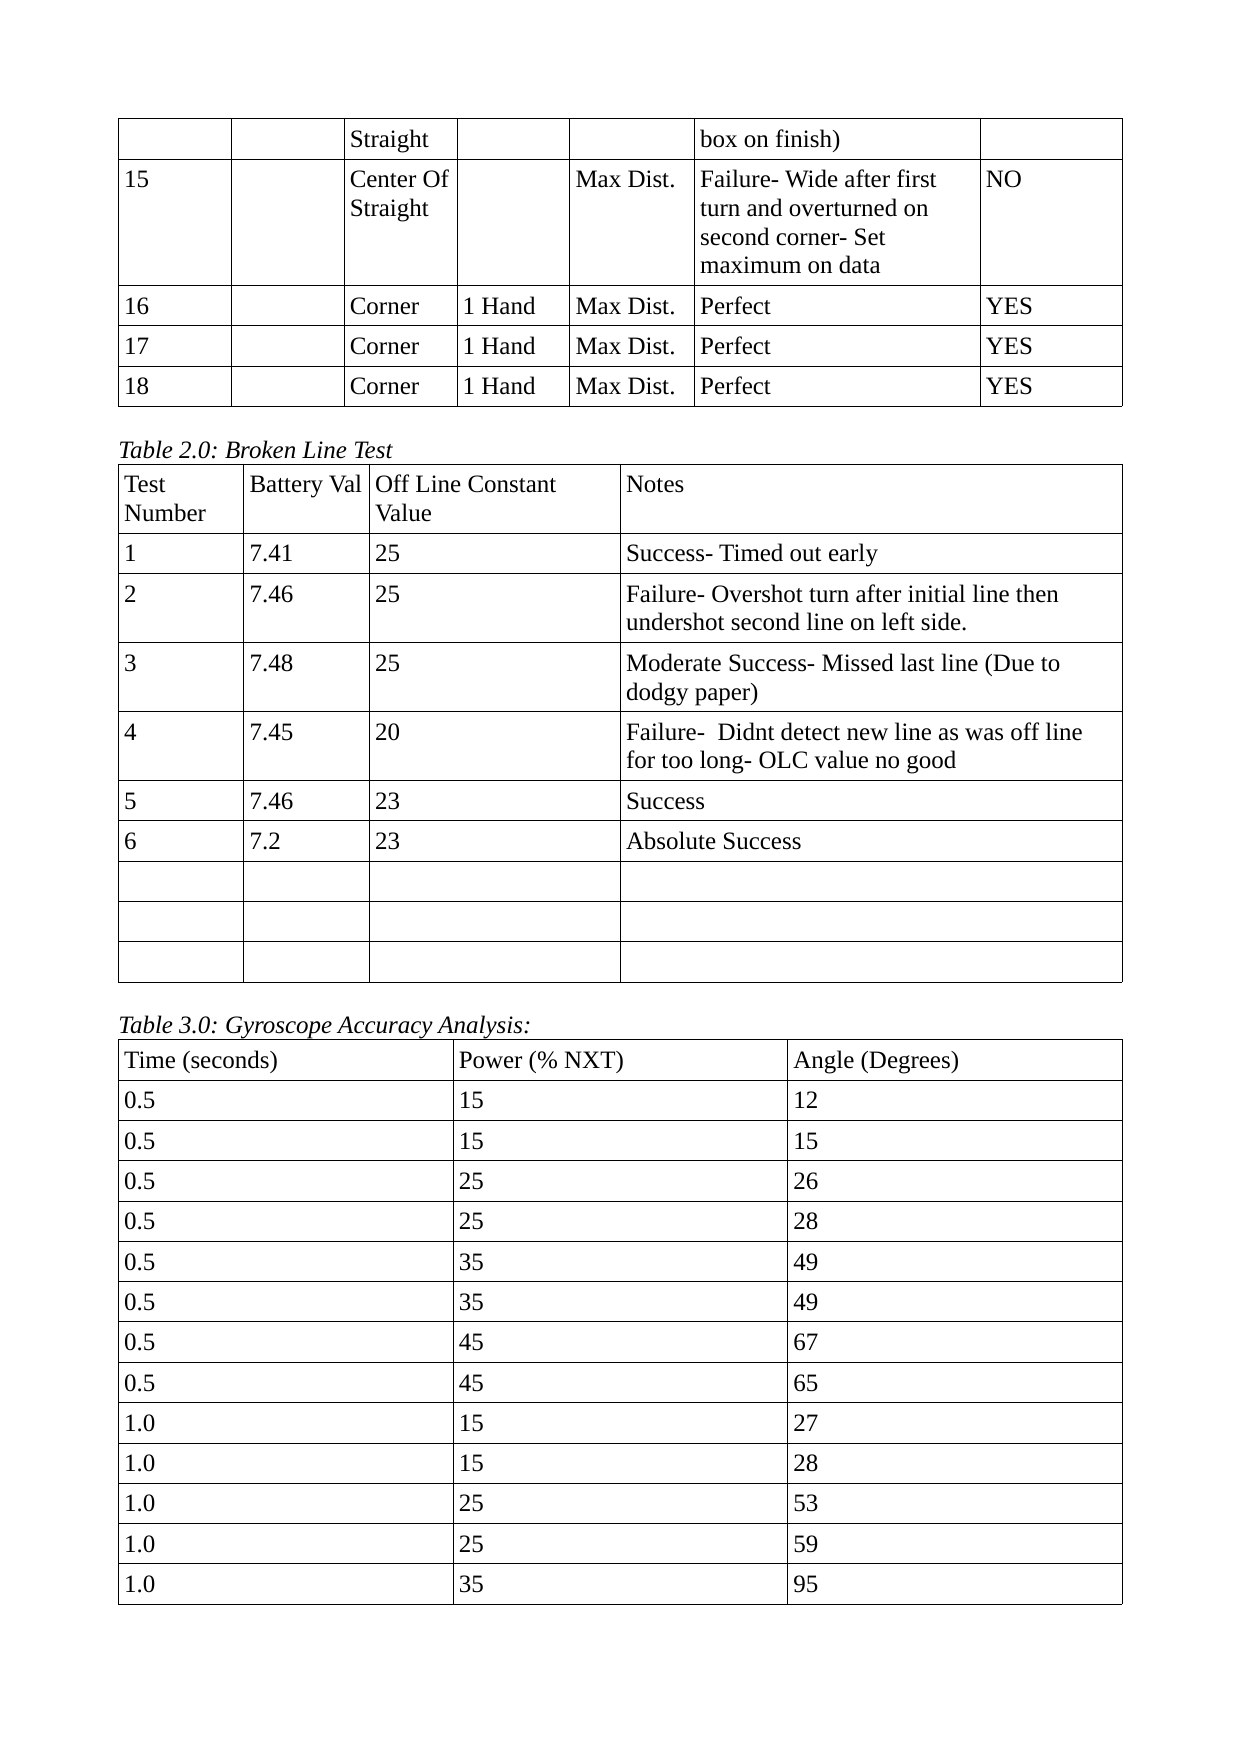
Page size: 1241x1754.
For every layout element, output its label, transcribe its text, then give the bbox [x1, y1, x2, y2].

table_header Time (seconds) [119, 1040, 453, 1079]
table_cell Perfect [695, 326, 980, 366]
table_cell Moderate Success- Missed last line (Due to dodgy paper) [621, 643, 1122, 711]
table_cell 15 [788, 1121, 1122, 1160]
table_cell 2 [119, 574, 243, 642]
table_cell 16 [119, 286, 231, 325]
table_cell [458, 119, 569, 158]
table_cell [370, 862, 620, 901]
table_cell 20 [370, 712, 620, 780]
table_cell 25 [454, 1202, 787, 1241]
table_cell 59 [788, 1524, 1122, 1563]
table_cell NO [981, 160, 1122, 285]
table_cell 1 Hand [458, 286, 569, 325]
table_header Power (% NXT) [454, 1040, 787, 1079]
table_cell 25 [454, 1524, 787, 1563]
table_cell [232, 160, 344, 285]
table_cell [232, 286, 344, 325]
table_cell 28 [788, 1202, 1122, 1241]
table_cell [119, 902, 243, 941]
table_header Battery Val [244, 465, 369, 533]
table_cell [232, 326, 344, 366]
table_cell 45 [454, 1322, 787, 1362]
table_cell Corner [345, 367, 457, 406]
table_cell 53 [788, 1484, 1122, 1523]
table_cell 1.0 [119, 1484, 453, 1523]
table_cell [119, 862, 243, 901]
table_cell 6 [119, 821, 243, 861]
table_cell 26 [788, 1161, 1122, 1201]
text Table 3.0: Gyroscope Accuracy Analysis: [118, 1011, 1122, 1039]
table_cell [370, 942, 620, 982]
table_cell 0.5 [119, 1121, 453, 1160]
table_cell Corner [345, 286, 457, 325]
table_cell Absolute Success [621, 821, 1122, 861]
text Table 2.0: Broken Line Test [118, 435, 1122, 463]
table_cell 1.0 [119, 1403, 453, 1442]
table_cell [981, 119, 1122, 158]
table_cell 49 [788, 1282, 1122, 1321]
table_cell 3 [119, 643, 243, 711]
table_cell 1.0 [119, 1564, 453, 1604]
table_cell Corner [345, 326, 457, 366]
table_cell Perfect [695, 286, 980, 325]
table_cell Max Dist. [570, 326, 694, 366]
table_cell 15 [454, 1121, 787, 1160]
table_cell 25 [454, 1484, 787, 1523]
table_cell 49 [788, 1242, 1122, 1281]
table_cell 23 [370, 821, 620, 861]
table_cell [232, 367, 344, 406]
table_cell 67 [788, 1322, 1122, 1362]
table_cell [621, 902, 1122, 941]
table_cell Failure- Wide after first turn and overturned on second corner- Set maximum on data [695, 160, 980, 285]
table_cell 7.48 [244, 643, 369, 711]
table_cell 7.46 [244, 781, 369, 820]
table_cell Straight [345, 119, 457, 158]
table_cell [621, 862, 1122, 901]
table_cell 7.41 [244, 534, 369, 573]
table_cell 25 [454, 1161, 787, 1201]
table_cell Center Of Straight [345, 160, 457, 285]
table_cell 25 [370, 534, 620, 573]
table_cell 0.5 [119, 1202, 453, 1241]
table_cell 45 [454, 1363, 787, 1402]
table_cell 15 [119, 160, 231, 285]
table_cell 1.0 [119, 1444, 453, 1483]
table_cell Max Dist. [570, 286, 694, 325]
table_cell Success- Timed out early [621, 534, 1122, 573]
table_cell 15 [454, 1081, 787, 1120]
table_cell [621, 942, 1122, 982]
table_cell 23 [370, 781, 620, 820]
table_cell 12 [788, 1081, 1122, 1120]
table_cell Failure- Overshot turn after initial line then undershot second line on left side. [621, 574, 1122, 642]
table_cell 18 [119, 367, 231, 406]
table_cell 7.45 [244, 712, 369, 780]
table_cell 15 [454, 1444, 787, 1483]
table_cell YES [981, 367, 1122, 406]
table_cell 15 [454, 1403, 787, 1442]
table_cell [458, 160, 569, 285]
table_cell [244, 902, 369, 941]
table_cell 0.5 [119, 1081, 453, 1120]
table_cell YES [981, 326, 1122, 366]
table_cell 4 [119, 712, 243, 780]
table_cell [119, 119, 231, 158]
table_header Off Line Constant Value [370, 465, 620, 533]
table_cell 0.5 [119, 1282, 453, 1321]
table_cell 27 [788, 1403, 1122, 1442]
table_cell Success [621, 781, 1122, 820]
table_cell 7.46 [244, 574, 369, 642]
table_header Notes [621, 465, 1122, 533]
table_cell [370, 902, 620, 941]
table_cell 25 [370, 574, 620, 642]
table_cell [244, 942, 369, 982]
table_cell 5 [119, 781, 243, 820]
table_cell YES [981, 286, 1122, 325]
table_cell 65 [788, 1363, 1122, 1402]
table_cell 7.2 [244, 821, 369, 861]
table_cell [232, 119, 344, 158]
table_cell Max Dist. [570, 160, 694, 285]
table_cell 35 [454, 1242, 787, 1281]
table_cell 17 [119, 326, 231, 366]
table_header Test Number [119, 465, 243, 533]
table_cell 1 Hand [458, 367, 569, 406]
table_cell 25 [370, 643, 620, 711]
table_cell 0.5 [119, 1363, 453, 1402]
table_cell 0.5 [119, 1322, 453, 1362]
table_cell Perfect [695, 367, 980, 406]
table_cell 1 [119, 534, 243, 573]
table_cell 35 [454, 1282, 787, 1321]
table_cell 1.0 [119, 1524, 453, 1563]
table_cell 0.5 [119, 1242, 453, 1281]
table_cell 95 [788, 1564, 1122, 1604]
table_cell 0.5 [119, 1161, 453, 1201]
table_cell [244, 862, 369, 901]
table_cell [119, 942, 243, 982]
table_cell 28 [788, 1444, 1122, 1483]
table_cell [570, 119, 694, 158]
table_cell box on finish) [695, 119, 980, 158]
table_header Angle (Degrees) [788, 1040, 1122, 1079]
table_cell Failure- Didnt detect new line as was off line for too long- OLC value no good [621, 712, 1122, 780]
table_cell 1 Hand [458, 326, 569, 366]
table_cell Max Dist. [570, 367, 694, 406]
table_cell 35 [454, 1564, 787, 1604]
